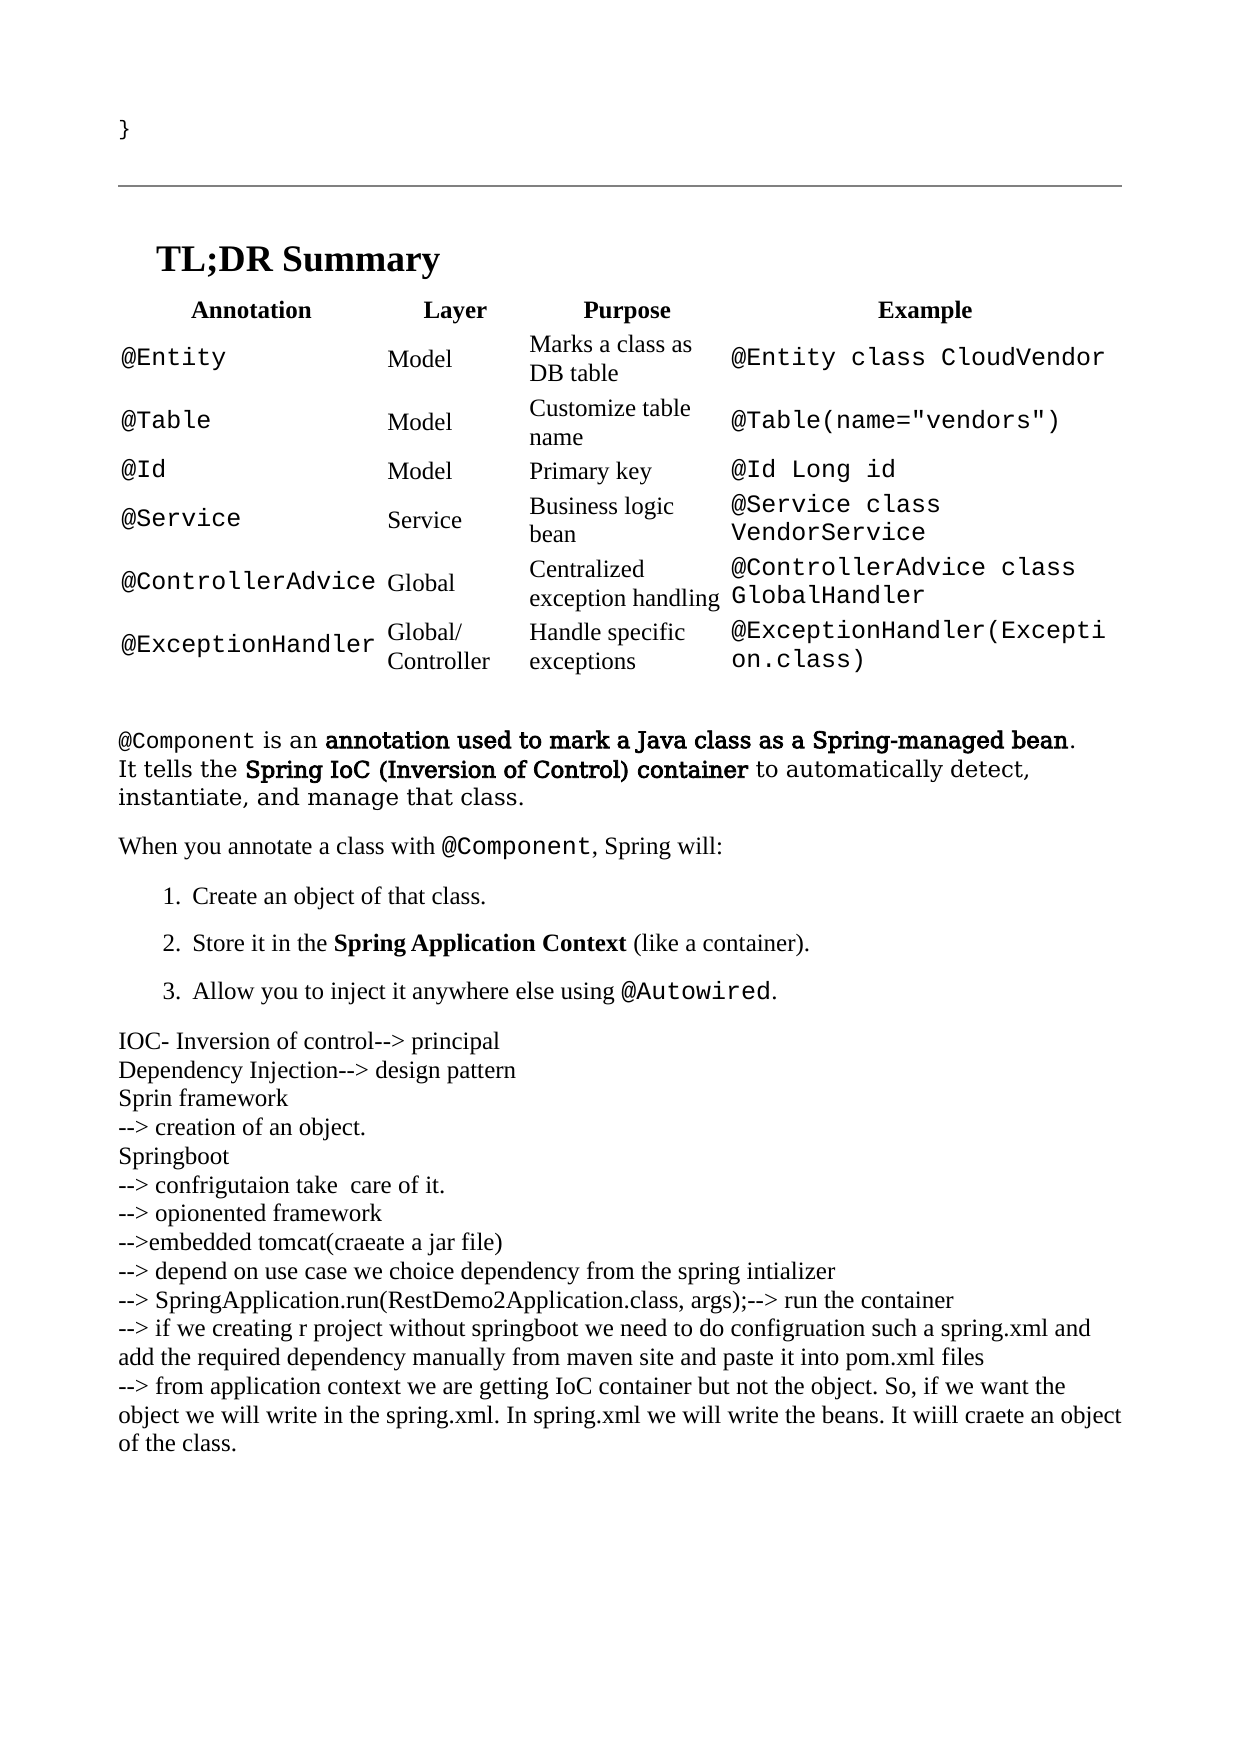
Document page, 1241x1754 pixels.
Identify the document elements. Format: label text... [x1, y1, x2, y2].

table_header Annotation [118, 292, 384, 327]
table_header Example [728, 292, 1122, 327]
text --> creation of an object. [118, 1112, 1122, 1141]
table_cell @ControllerAdvice [118, 551, 384, 614]
table_cell Customize table name [526, 390, 728, 453]
table_cell @Id [118, 453, 384, 488]
table_cell @Service [118, 488, 384, 551]
table_cell @Entity [118, 327, 384, 390]
text When you annotate a class with @Component, Spring will: [118, 831, 1122, 862]
text Sprin framework [118, 1083, 1122, 1112]
table_cell Model [384, 453, 526, 488]
text Springboot [118, 1141, 1122, 1170]
table_cell @Table [118, 390, 384, 453]
table_cell @ExceptionHandler(Exception.class) [728, 615, 1122, 678]
list Create an object of that class. [162, 881, 1122, 909]
text -->embedded tomcat(craeate a jar file) [118, 1227, 1122, 1256]
table_cell @ExceptionHandler [118, 615, 384, 678]
list Store it in the Spring Application Context (like a container). [162, 928, 1122, 957]
table_cell Primary key [526, 453, 728, 488]
text --> opionented framework [118, 1198, 1122, 1227]
table_header Layer [384, 292, 526, 327]
table_cell Marks a class as DB table [526, 327, 728, 390]
table_cell @Id Long id [728, 453, 1122, 488]
table_cell Model [384, 390, 526, 453]
text --> confrigutaion take care of it. [118, 1170, 1122, 1198]
text --> if we creating r project without springboot we need to do configruation such a spring.xml and add the required dependency manually from maven site and paste it into pom.xml files [118, 1313, 1122, 1371]
table_cell Model [384, 327, 526, 390]
table_cell @Table(name="vendors") [728, 390, 1122, 453]
text --> depend on use case we choice dependency from the spring intializer [118, 1256, 1122, 1285]
text IOC- Inversion of control--> principal [118, 1026, 1122, 1055]
table_cell @Service class VendorService [728, 488, 1122, 551]
text @Component is an annotation used to mark a Java class as a Spring-managed bean. It tells the Spring IoC (Inversion of Control) container to automatically detect, instantiate, and manage that class. [118, 725, 1122, 810]
table_cell Business logic bean [526, 488, 728, 551]
table_cell Service [384, 488, 526, 551]
text } [118, 118, 1122, 142]
table_cell Global [384, 551, 526, 614]
subtitle 🧠 TL;DR Summary [118, 236, 1122, 279]
table_cell Centralized exception handling [526, 551, 728, 614]
text --> from application context we are getting IoC container but not the object. So, if we want the object we will write in the spring.xml. In spring.xml we will write the beans. It wiill craete an object of the class. [118, 1371, 1122, 1457]
table_cell Handle specific exceptions [526, 615, 728, 678]
table_cell @ControllerAdvice class GlobalHandler [728, 551, 1122, 614]
list Allow you to inject it anywhere else using @Autowired. [162, 976, 1122, 1007]
text --> SpringApplication.run(RestDemo2Application.class, args);--> run the container [118, 1285, 1122, 1313]
table_cell Global/Controller [384, 615, 526, 678]
table_cell @Entity class CloudVendor [728, 327, 1122, 390]
text Dependency Injection--> design pattern [118, 1055, 1122, 1083]
table_header Purpose [526, 292, 728, 327]
